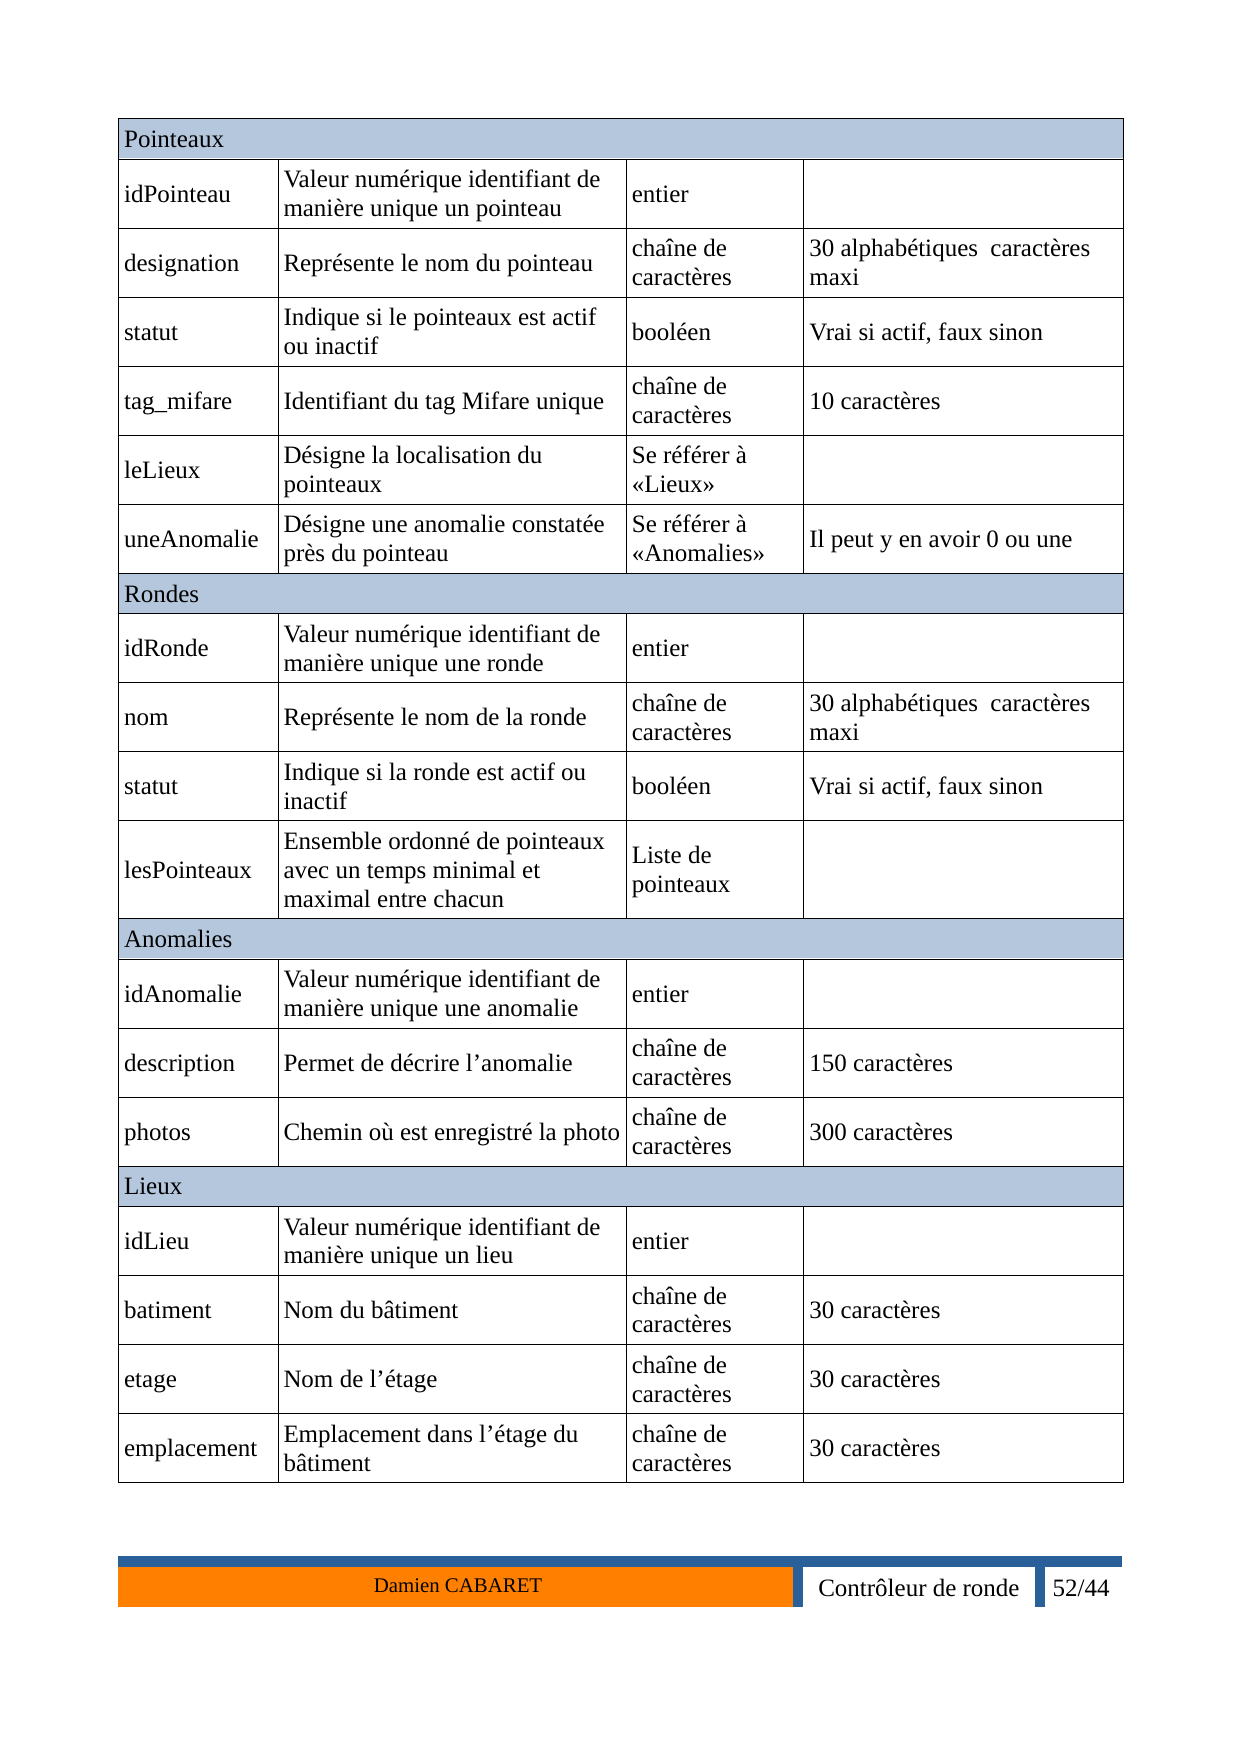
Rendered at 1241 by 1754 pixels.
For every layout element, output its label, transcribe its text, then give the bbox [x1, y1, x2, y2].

table_cell entier [627, 1207, 803, 1275]
table_cell statut [119, 298, 278, 366]
table_cell 30 caractères [804, 1345, 1123, 1413]
table_cell Valeur numérique identifiant de manière unique une anomalie [279, 960, 626, 1027]
table_cell 30 caractères [804, 1276, 1123, 1344]
table_cell entier [627, 160, 803, 227]
table_cell Indique si le pointeaux est actif ou inactif [279, 298, 626, 366]
table_cell chaîne de caractères [627, 1345, 803, 1413]
table_cell Nom de l’étage [279, 1345, 626, 1413]
table_cell Se référer à «Lieux» [627, 436, 803, 504]
table_cell Nom du bâtiment [279, 1276, 626, 1344]
table_cell booléen [627, 752, 803, 820]
table_cell designation [119, 229, 278, 297]
table_cell [804, 160, 1123, 227]
table_cell Permet de décrire l’anomalie [279, 1029, 626, 1097]
table_cell chaîne de caractères [627, 683, 803, 751]
table_cell Pointeaux [119, 119, 1123, 158]
table_cell 30 alphabétiques caractères maxi [804, 229, 1123, 297]
table_cell Représente le nom de la ronde [279, 683, 626, 751]
table_cell Représente le nom du pointeau [279, 229, 626, 297]
table_cell leLieux [119, 436, 278, 504]
table_cell entier [627, 960, 803, 1027]
table_cell Vrai si actif, faux sinon [804, 298, 1123, 366]
table_cell [804, 821, 1123, 918]
table_cell photos [119, 1098, 278, 1166]
table_cell chaîne de caractères [627, 1029, 803, 1097]
table_cell [804, 436, 1123, 504]
table_cell chaîne de caractères [627, 367, 803, 435]
table_cell idPointeau [119, 160, 278, 227]
table_cell lesPointeaux [119, 821, 278, 918]
table_cell chaîne de caractères [627, 1414, 803, 1482]
table_cell entier [627, 614, 803, 682]
table_cell Lieux [119, 1167, 1123, 1206]
table_cell statut [119, 752, 278, 820]
table_cell idLieu [119, 1207, 278, 1275]
table_cell chaîne de caractères [627, 229, 803, 297]
table_cell Valeur numérique identifiant de manière unique un lieu [279, 1207, 626, 1275]
table_cell Valeur numérique identifiant de manière unique une ronde [279, 614, 626, 682]
table_cell 30 alphabétiques caractères maxi [804, 683, 1123, 751]
table_cell Rondes [119, 574, 1123, 613]
table_cell 30 caractères [804, 1414, 1123, 1482]
table_cell batiment [119, 1276, 278, 1344]
table_cell [804, 614, 1123, 682]
table_cell Chemin où est enregistré la photo [279, 1098, 626, 1166]
table_cell nom [119, 683, 278, 751]
table_cell idAnomalie [119, 960, 278, 1027]
table_cell Ensemble ordonné de pointeaux avec un temps minimal et maximal entre chacun [279, 821, 626, 918]
table_cell booléen [627, 298, 803, 366]
table_cell idRonde [119, 614, 278, 682]
table_cell Désigne une anomalie constatée près du pointeau [279, 505, 626, 573]
table_cell [804, 960, 1123, 1027]
table_cell Se référer à «Anomalies» [627, 505, 803, 573]
table_cell Liste de pointeaux [627, 821, 803, 918]
table_cell 10 caractères [804, 367, 1123, 435]
table_cell chaîne de caractères [627, 1276, 803, 1344]
table_cell 150 caractères [804, 1029, 1123, 1097]
table_cell [804, 1207, 1123, 1275]
table_cell chaîne de caractères [627, 1098, 803, 1166]
table_cell 300 caractères [804, 1098, 1123, 1166]
table_cell description [119, 1029, 278, 1097]
table_cell Désigne la localisation du pointeaux [279, 436, 626, 504]
table_cell Il peut y en avoir 0 ou une [804, 505, 1123, 573]
table_cell Indique si la ronde est actif ou inactif [279, 752, 626, 820]
table_cell Valeur numérique identifiant de manière unique un pointeau [279, 160, 626, 227]
table_cell Vrai si actif, faux sinon [804, 752, 1123, 820]
table_cell tag_mifare [119, 367, 278, 435]
table_cell emplacement [119, 1414, 278, 1482]
table_cell Identifiant du tag Mifare unique [279, 367, 626, 435]
table_cell uneAnomalie [119, 505, 278, 573]
table_cell Anomalies [119, 919, 1123, 958]
table_cell etage [119, 1345, 278, 1413]
table_cell Emplacement dans l’étage du bâtiment [279, 1414, 626, 1482]
